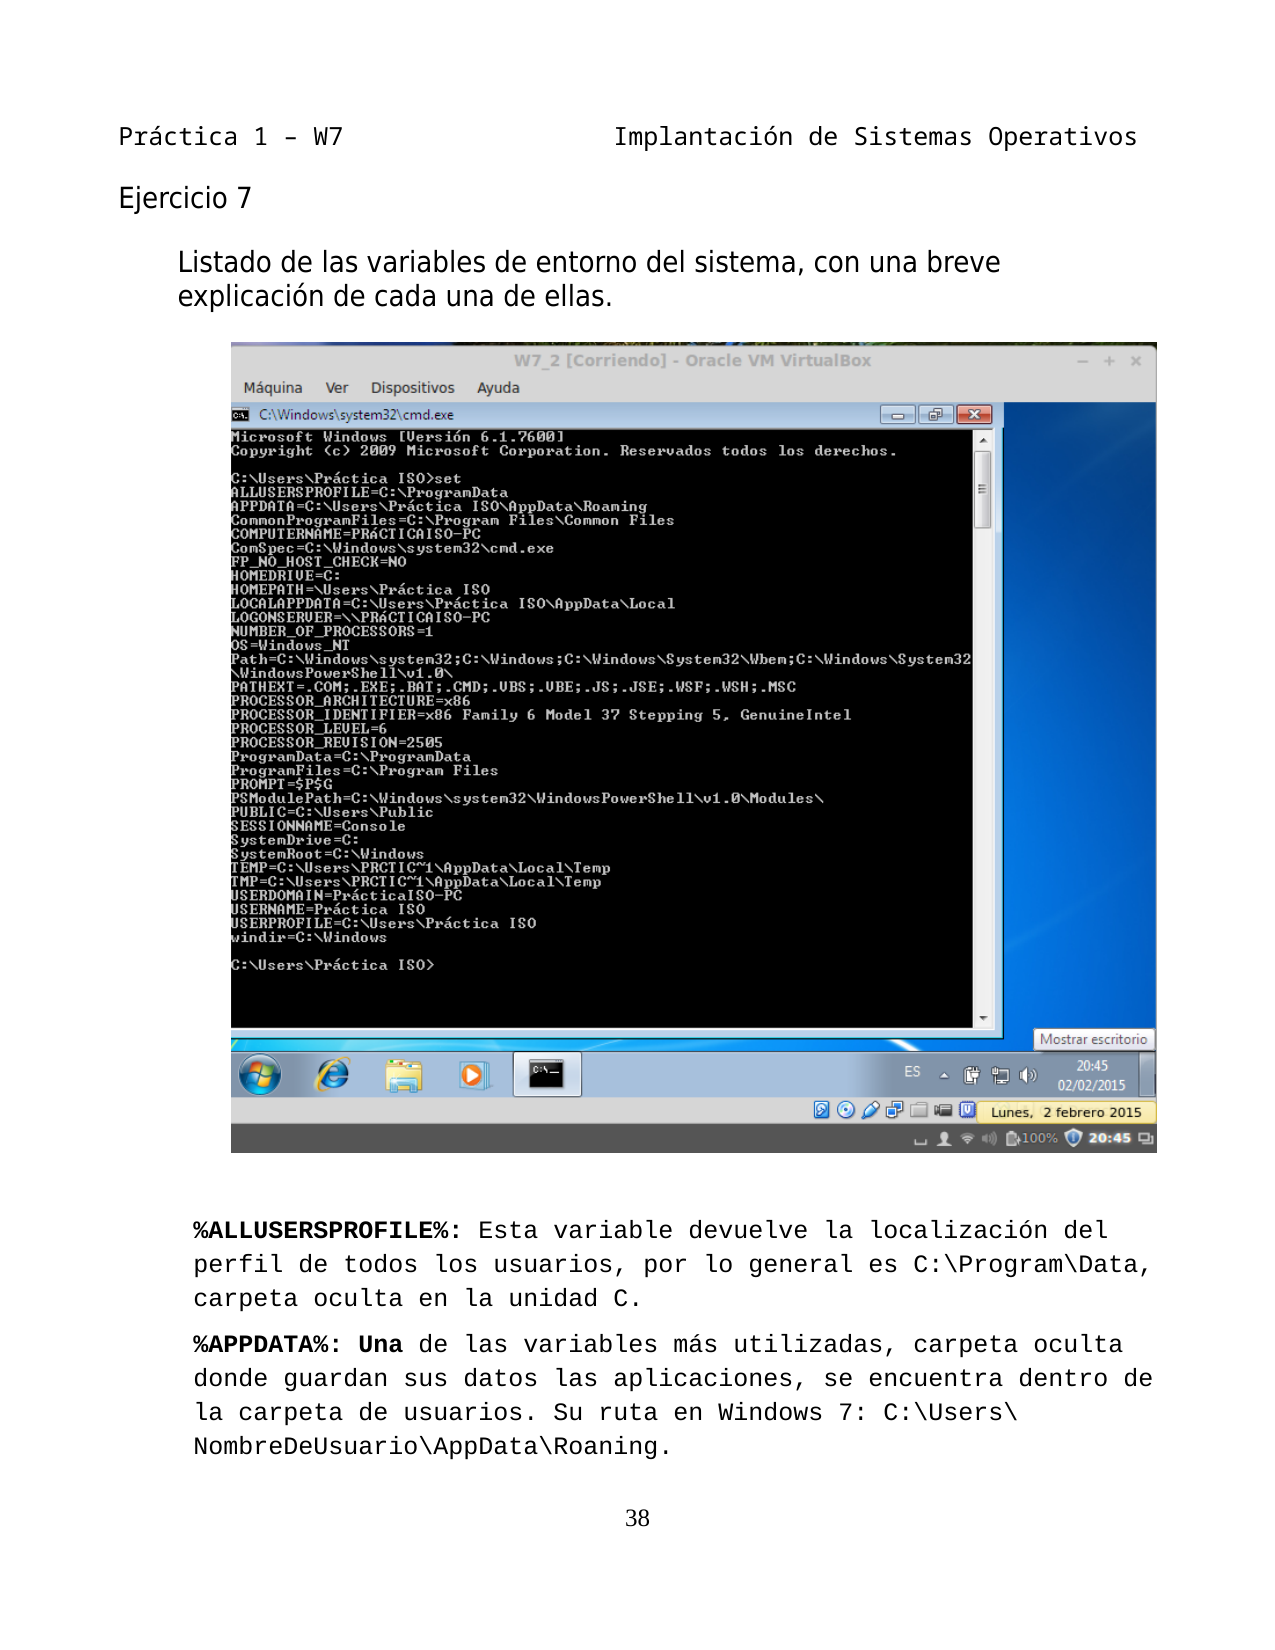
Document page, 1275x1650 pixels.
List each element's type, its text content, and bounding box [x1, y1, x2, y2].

list %ALLUSERSPROFILE%: Esta variable devuelve la localización del perfil de todos los usuarios, por lo general es C:\Program\Data, carpeta oculta en la unidad C. [156, 1217, 1157, 1313]
list %APPDATA%: Una de las variables más utilizadas, carpeta oculta donde guardan sus datos las aplicaciones, se encuentra dentro de la carpeta de usuarios. Su ruta en Windows 7: C:\Users\NombreDeUsuario\AppData\Roaning. [156, 1332, 1157, 1462]
list Ejercicio 7 [118, 182, 1157, 216]
text Listado de las variables de entorno del sistema, con una breve explicación de cada una de ellas. [177, 245, 1157, 313]
picture [231, 342, 1157, 1153]
